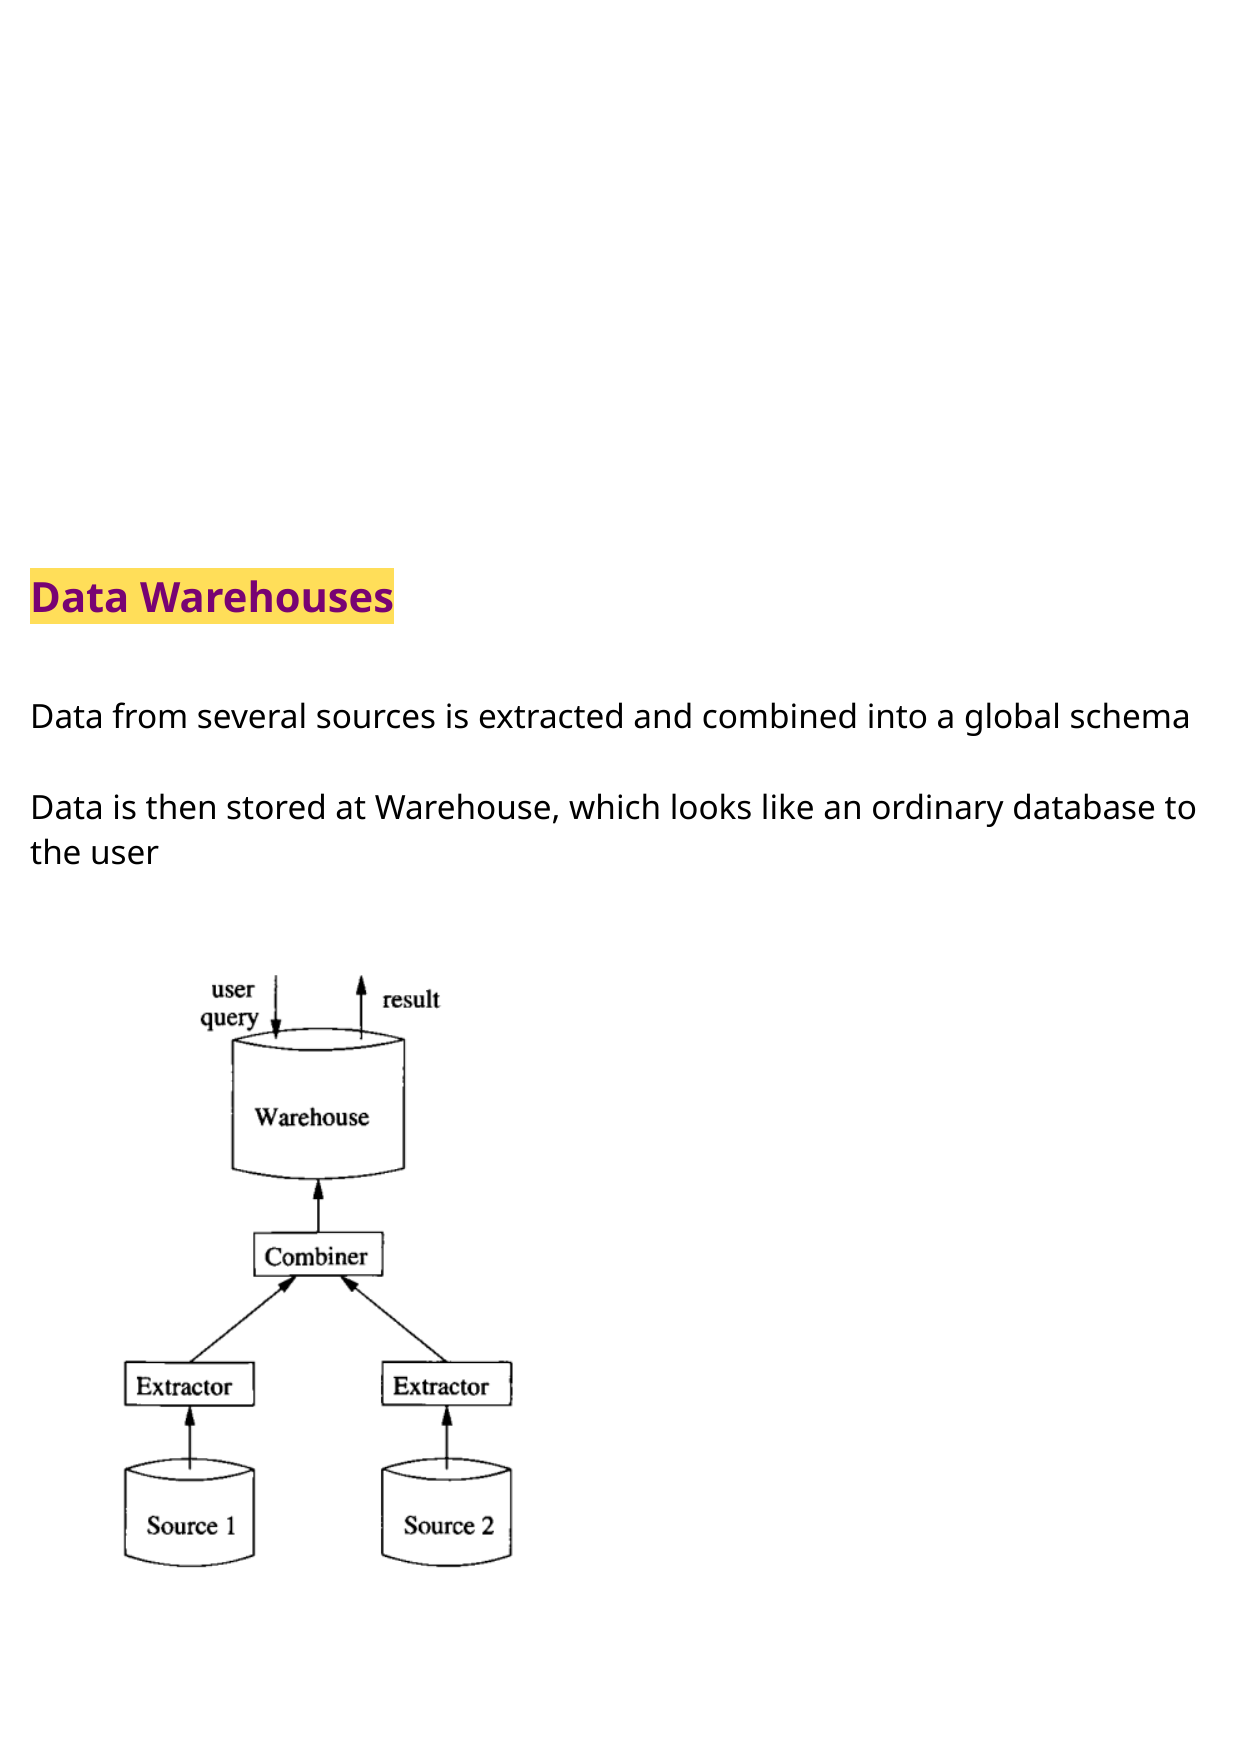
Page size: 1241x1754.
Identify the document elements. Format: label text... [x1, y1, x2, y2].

subtitle Data from several sources is extracted and combined into a global schema [30, 693, 1211, 738]
subtitle Data is then stored at Warehouse, which looks like an ordinary database to the user [30, 783, 1211, 874]
picture [42, 939, 609, 1591]
subtitle Data Warehouses [30, 567, 1211, 624]
